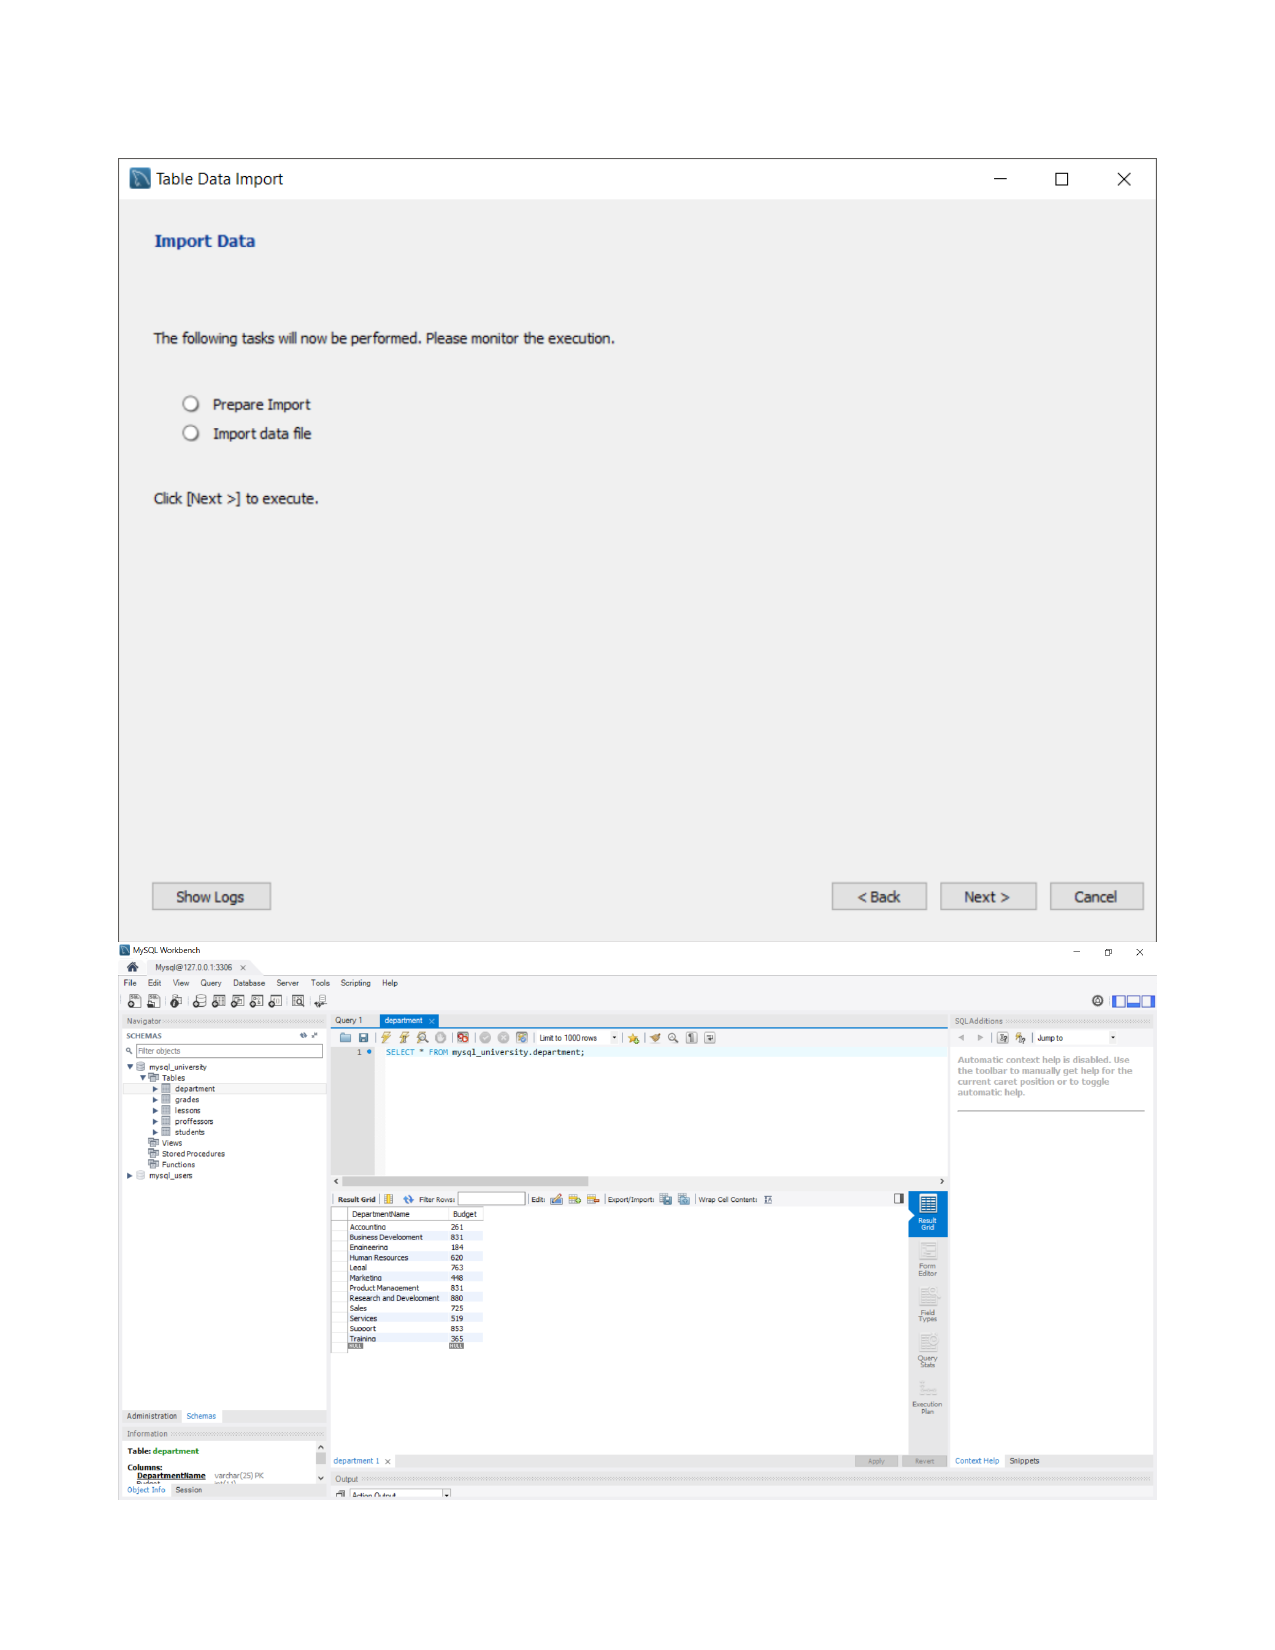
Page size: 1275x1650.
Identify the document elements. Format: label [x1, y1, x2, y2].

picture [118, 158, 1157, 1500]
